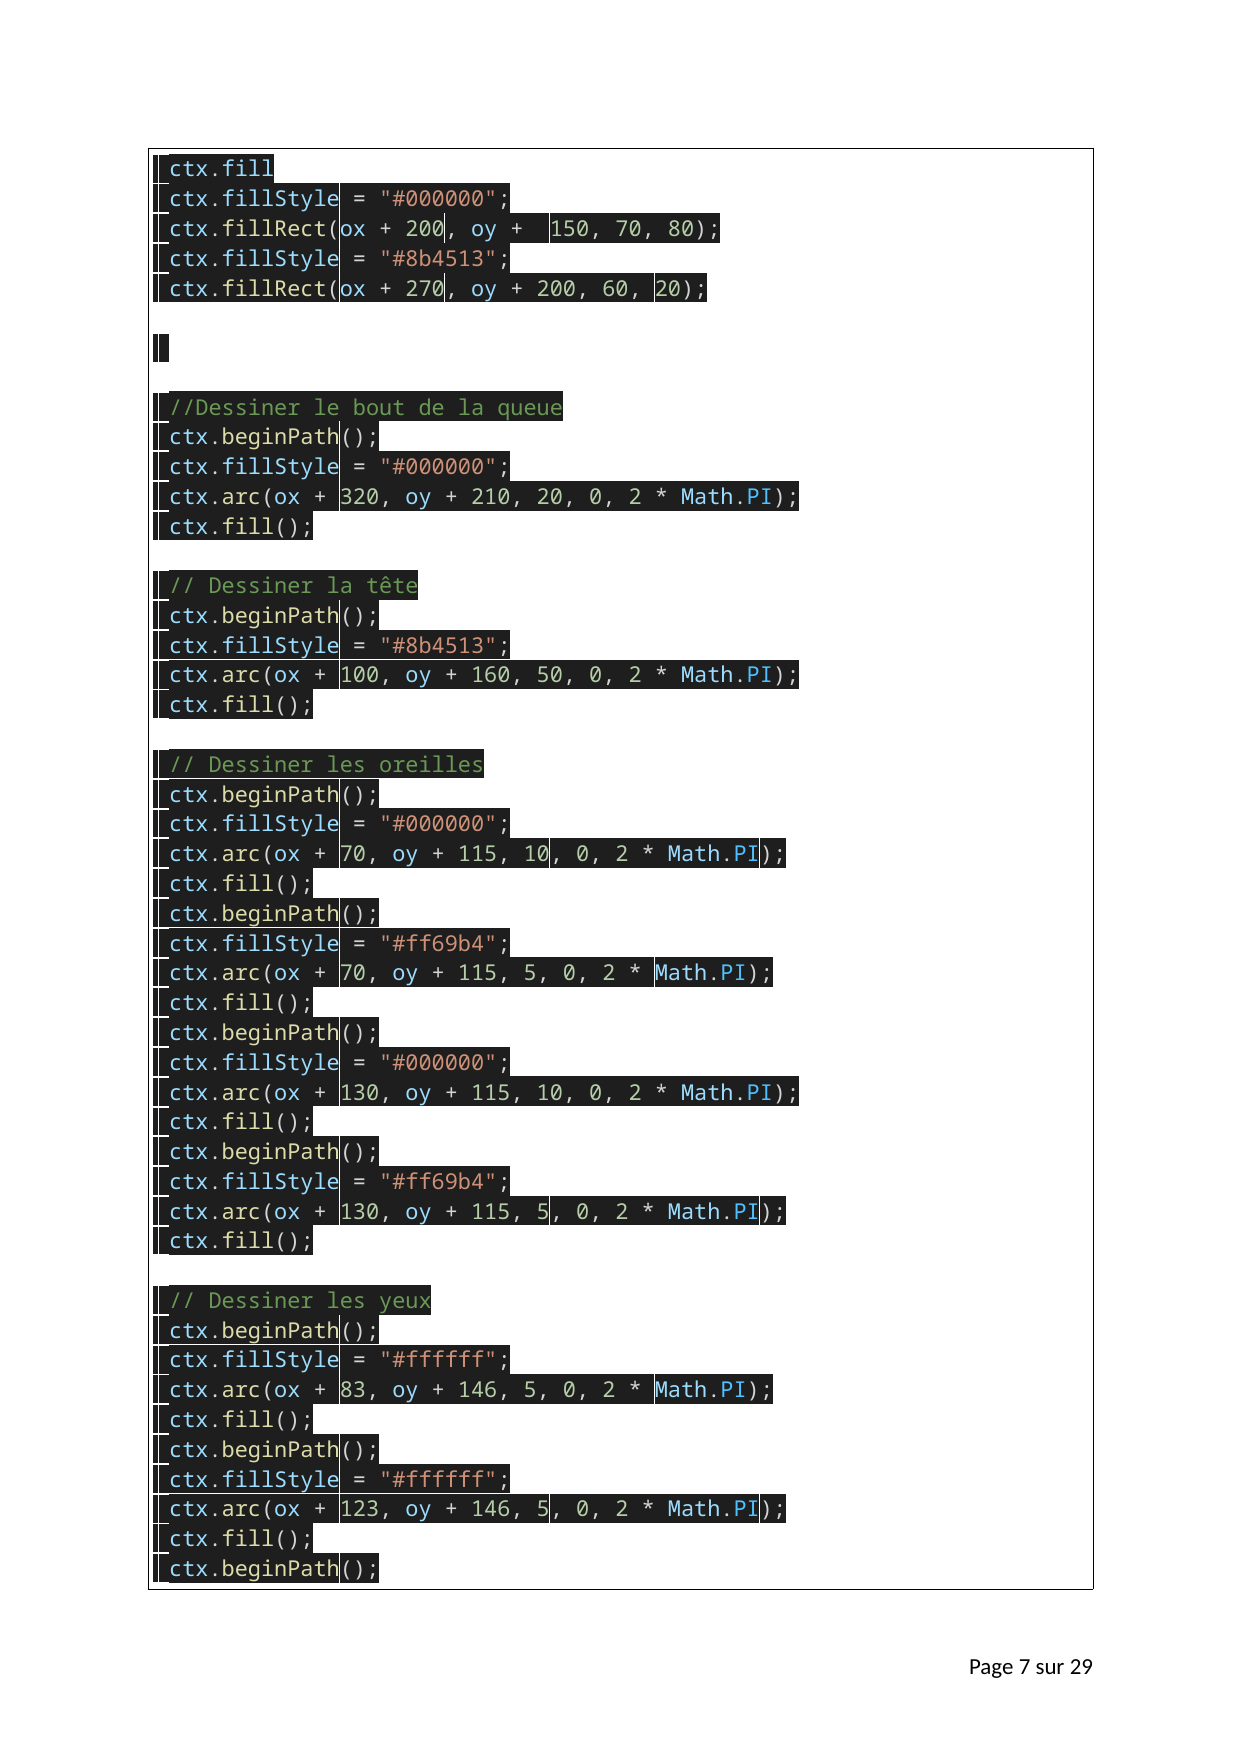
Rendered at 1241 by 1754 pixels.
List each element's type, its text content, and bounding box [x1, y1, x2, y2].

table_header ctx.fill ctx.fillStyle = "#000000"; ctx.fillRect(ox + 200, oy + 150, 70, 80); ctx.fillStyle = "#8b4513"; ctx.fillRect(ox + 270, oy + 200, 60, 20); //Dessiner le bout de la queue ctx.beginPath(); ctx.fillStyle = "#000000"; ctx.arc(ox + 320, oy + 210, 20, 0, 2 * Math.PI); ctx.fill(); // Dessiner la tête ctx.beginPath(); ctx.fillStyle = "#8b4513"; ctx.arc(ox + 100, oy + 160, 50, 0, 2 * Math.PI); ctx.fill(); // Dessiner les oreilles ctx.beginPath(); ctx.fillStyle = "#000000"; ctx.arc(ox + 70, oy + 115, 10, 0, 2 * Math.PI); ctx.fill(); ctx.beginPath(); ctx.fillStyle = "#ff69b4"; ctx.arc(ox + 70, oy + 115, 5, 0, 2 * Math.PI); ctx.fill(); ctx.beginPath(); ctx.fillStyle = "#000000"; ctx.arc(ox + 130, oy + 115, 10, 0, 2 * Math.PI); ctx.fill(); ctx.beginPath(); ctx.fillStyle = "#ff69b4"; ctx.arc(ox + 130, oy + 115, 5, 0, 2 * Math.PI); ctx.fill(); // Dessiner les yeux ctx.beginPath(); ctx.fillStyle = "#ffffff"; ctx.arc(ox + 83, oy + 146, 5, 0, 2 * Math.PI); ctx.fill(); ctx.beginPath(); ctx.fillStyle = "#ffffff"; ctx.arc(ox + 123, oy + 146, 5, 0, 2 * Math.PI); ctx.fill(); ctx.beginPath(); [149, 149, 1093, 1588]
